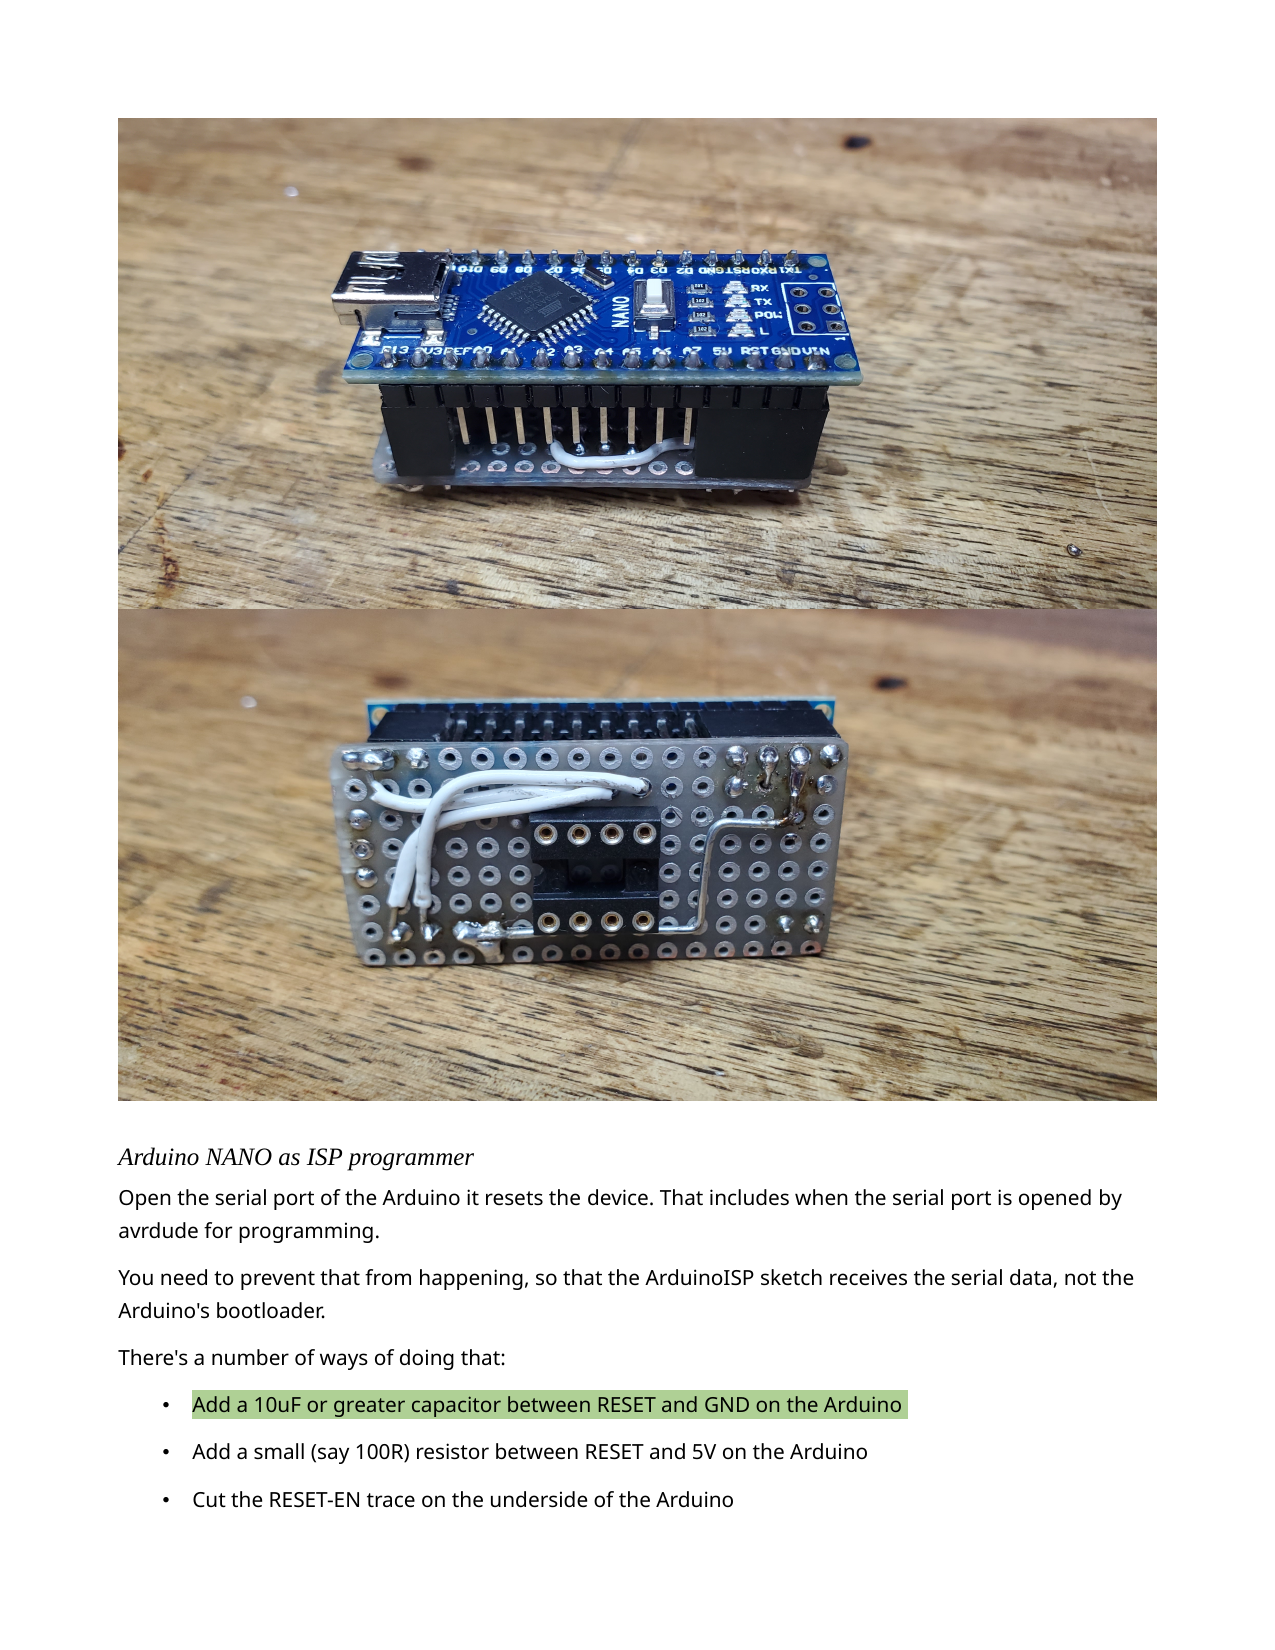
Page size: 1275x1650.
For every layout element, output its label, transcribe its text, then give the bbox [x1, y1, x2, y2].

text There's a number of ways of doing that: [118, 1343, 1157, 1372]
text You need to prevent that from happening, so that the ArduinoISP sketch receives the serial data, not the Arduino's bootloader. [118, 1263, 1157, 1324]
text Arduino NANO as ISP programmer [118, 1142, 1157, 1171]
list Add a small (say 100R) resistor between RESET and 5V on the Arduino [162, 1437, 1157, 1466]
list Add a 10uF or greater capacitor between RESET and GND on the Arduino [162, 1390, 1157, 1419]
text Open the serial port of the Arduino it resets the device. That includes when the serial port is opened by avrdude for programming. [118, 1183, 1157, 1244]
list Cut the RESET-EN trace on the underside of the Arduino [162, 1485, 1157, 1513]
picture [118, 118, 1157, 1101]
